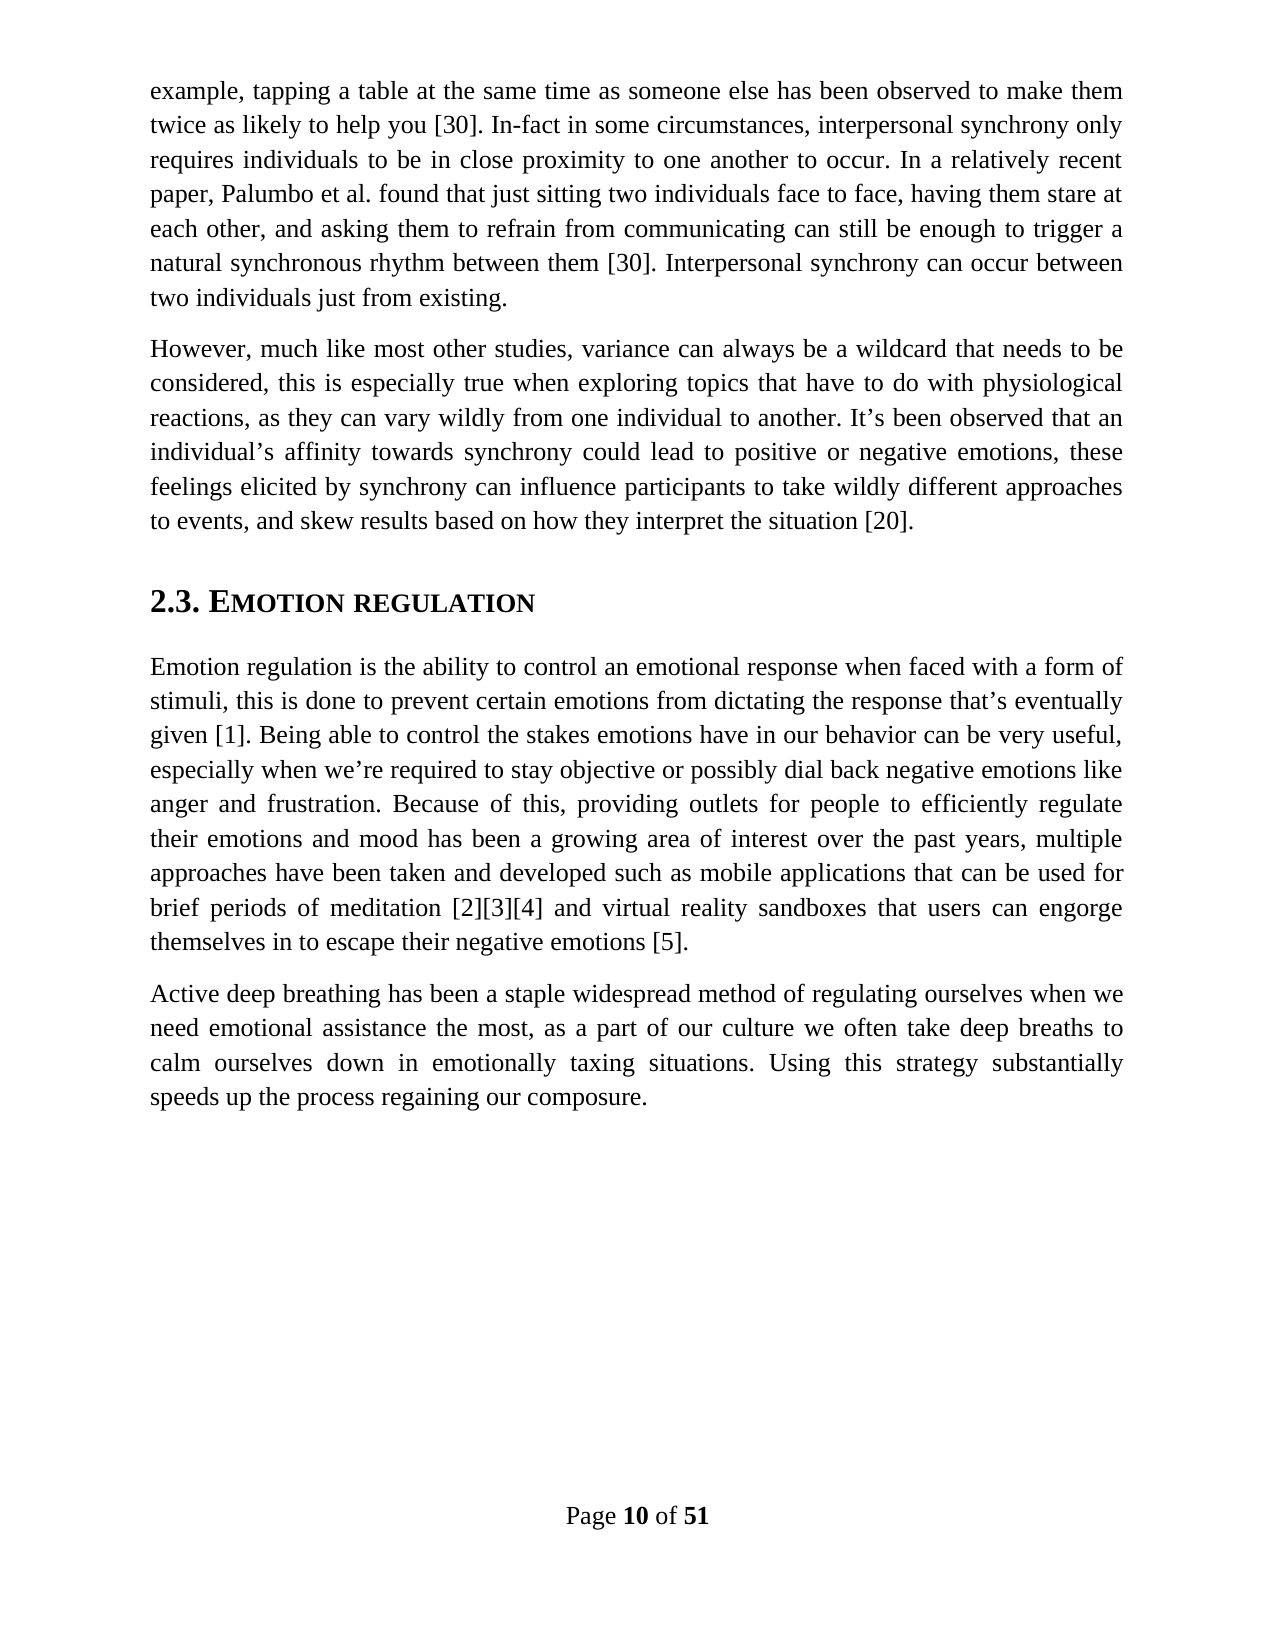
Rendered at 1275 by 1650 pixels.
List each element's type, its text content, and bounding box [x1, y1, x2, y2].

text Emotion regulation is the ability to control an emotional response when faced with a form of stimuli, this is done to prevent certain emotions from dictating the response that’s eventually given [1]. Being able to control the stakes emotions have in our behavior can be very useful, especially when we’re required to stay objective or possibly dial back negative emotions like anger and frustration. Because of this, providing outlets for people to efficiently regulate their emotions and mood has been a growing area of interest over the past years, multiple approaches have been taken and developed such as mobile applications that can be used for brief periods of meditation [2][3][4] and virtual reality sandboxes that users can engorge themselves in to escape their negative emotions [5]. [150, 651, 1125, 956]
text However, much like most other studies, variance can always be a wildcard that needs to be considered, this is especially true when exploring topics that have to do with physiological reactions, as they can vary wildly from one individual to another. It’s been observed that an individual’s affinity towards synchrony could lead to positive or negative emotions, these feelings elicited by synchrony can influence participants to take wildly different approaches to events, and skew results based on how they interpret the situation [20]. [150, 333, 1125, 535]
text Active deep breathing has been a staple widespread method of regulating ourselves when we need emotional assistance the most, as a part of our culture we often take deep breaths to calm ourselves down in emotionally taxing situations. Using this strategy substantially speeds up the process regaining our composure. [150, 978, 1125, 1111]
subtitle 2.3. Emotion regulation [150, 582, 1125, 620]
text example, tapping a table at the same time as someone else has been observed to make them twice as likely to help you [30]. In-fact in some circumstances, interpersonal synchrony only requires individuals to be in close proximity to one another to occur. In a relatively recent paper, Palumbo et al. found that just sitting two individuals face to face, having them stare at each other, and asking them to refrain from communicating can still be enough to trigger a natural synchronous rhythm between them [30]. Interpersonal synchrony can occur between two individuals just from existing. [150, 75, 1125, 312]
